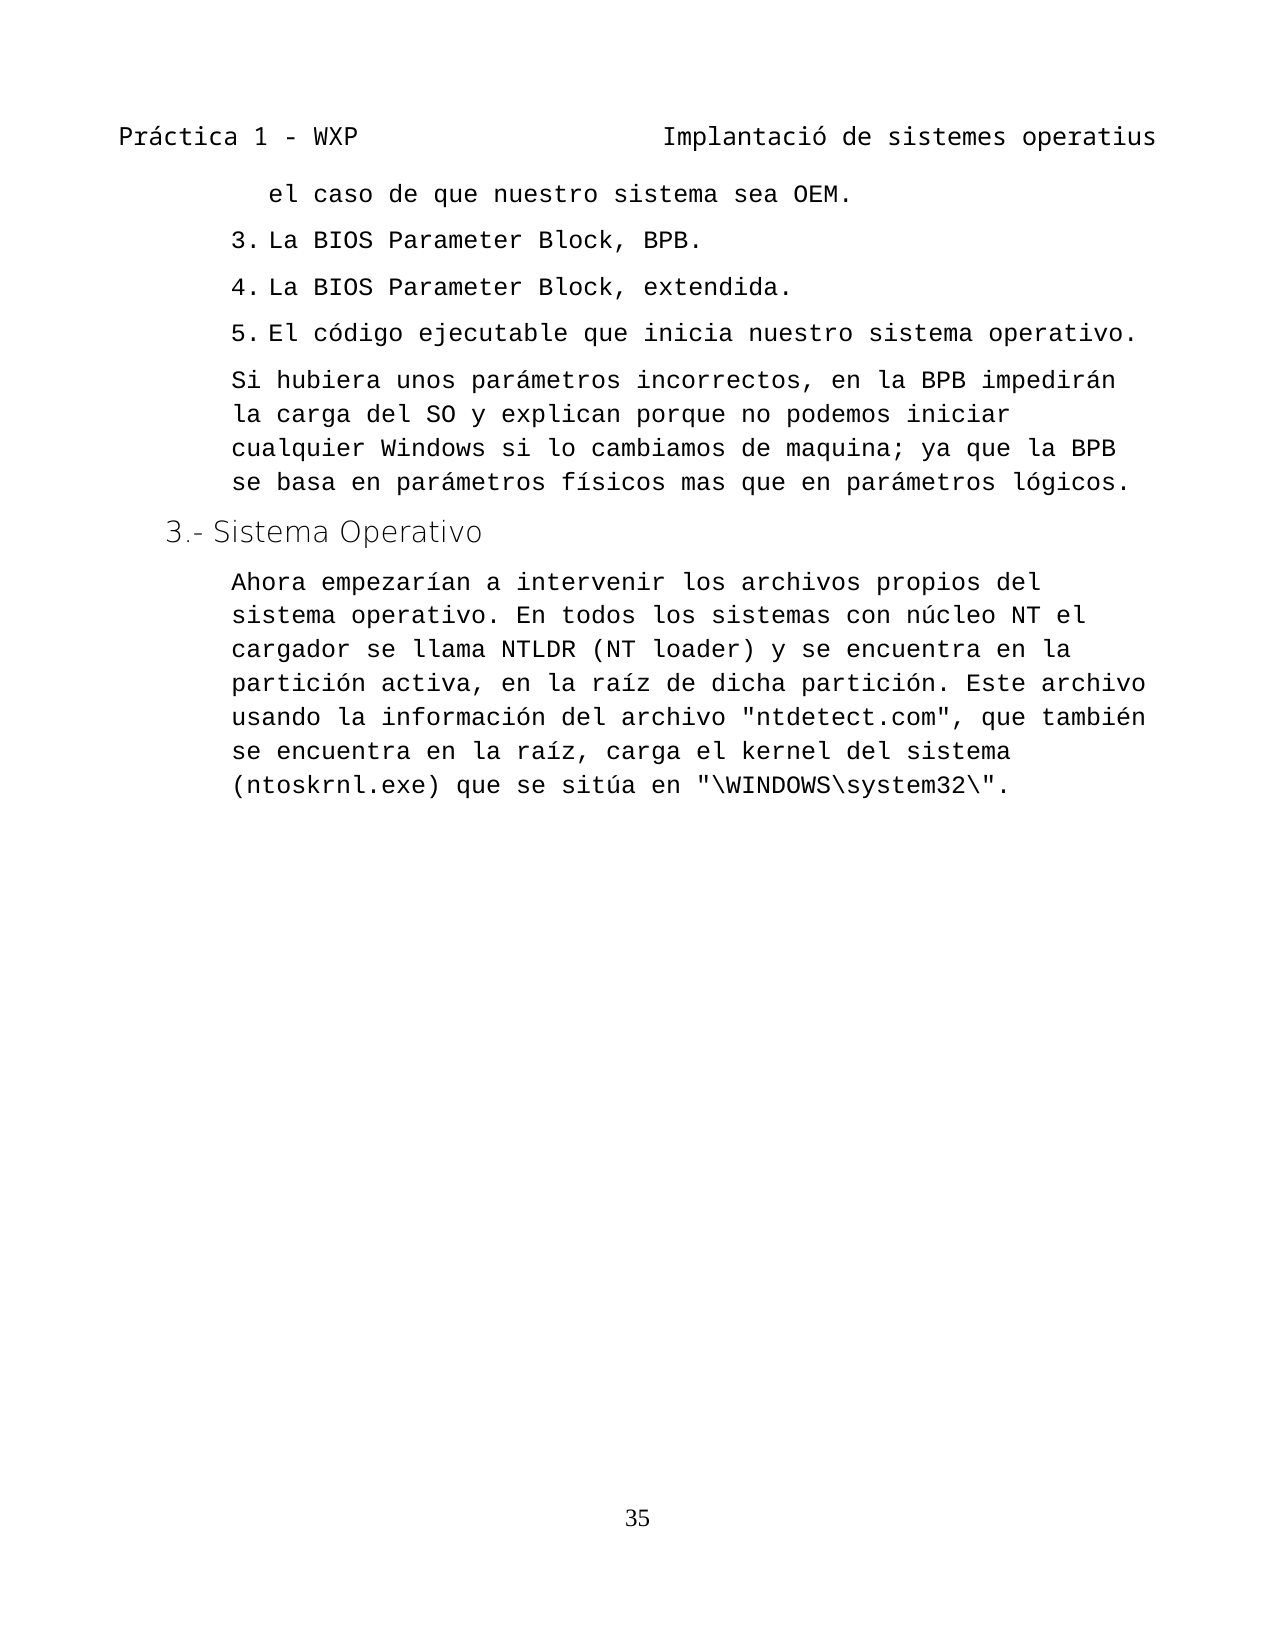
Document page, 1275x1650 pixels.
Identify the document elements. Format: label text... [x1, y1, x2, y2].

list el caso de que nuestro sistema sea OEM. [231, 182, 1157, 210]
list Sistema Operativo [156, 516, 1157, 550]
list El código ejecutable que inicia nuestro sistema operativo. [231, 321, 1157, 349]
text Ahora empezarían a intervenir los archivos propios del sistema operativo. En todos los sistemas con núcleo NT el cargador se llama NTLDR (NT loader) y se encuentra en la partición activa, en la raíz de dicha partición. Este archivo usando la información del archivo "ntdetect.com", que también se encuentra en la raíz, carga el kernel del sistema (ntoskrnl.exe) que se sitúa en "\WINDOWS\system32\". [231, 569, 1157, 801]
text Si hubiera unos parámetros incorrectos, en la BPB impedirán la carga del SO y explican porque no podemos iniciar cualquier Windows si lo cambiamos de maquina; ya que la BPB se basa en parámetros físicos mas que en parámetros lógicos. [231, 367, 1157, 498]
list La BIOS Parameter Block, BPB. [231, 228, 1157, 256]
list La BIOS Parameter Block, extendida. [231, 274, 1157, 303]
